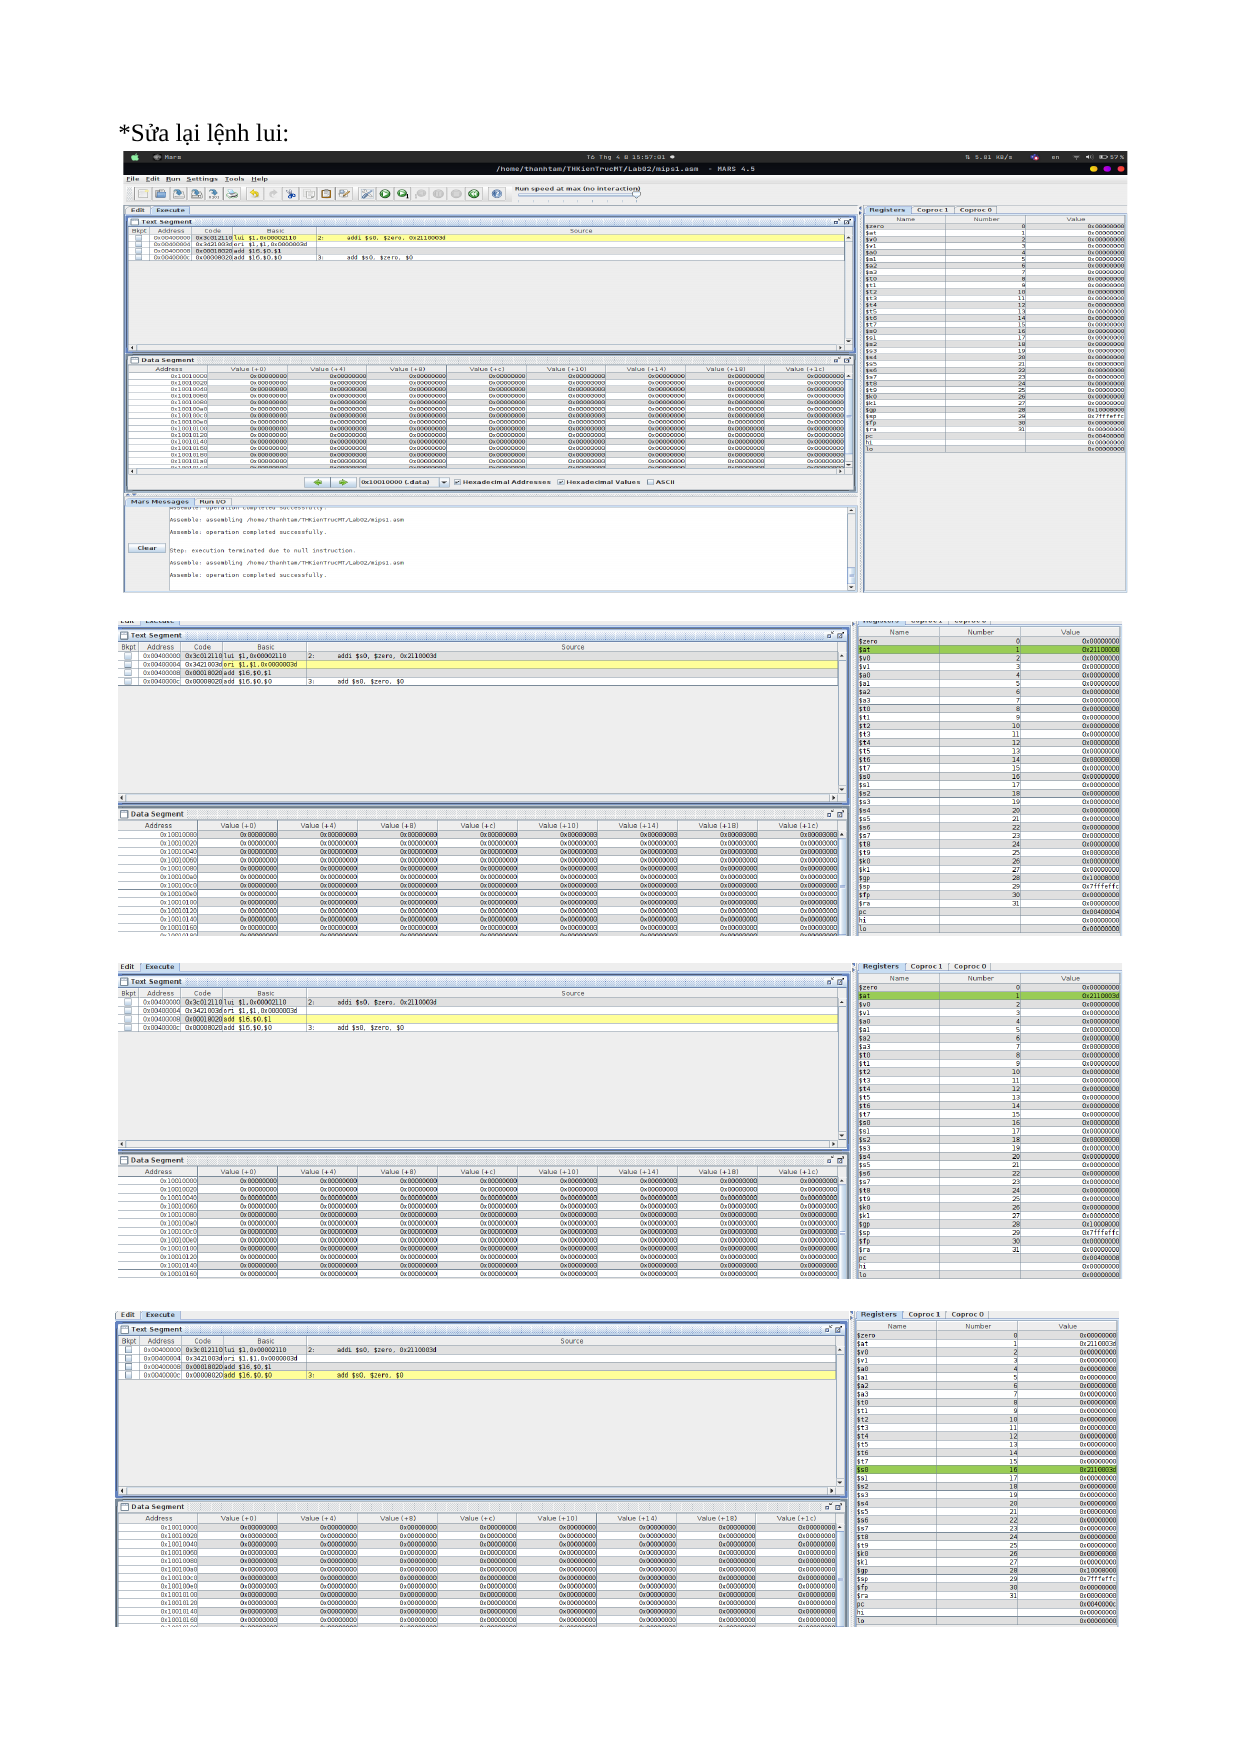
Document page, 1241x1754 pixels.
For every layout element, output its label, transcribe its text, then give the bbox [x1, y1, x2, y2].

picture [123, 151, 1128, 593]
picture [115, 1311, 1119, 1627]
text *Sửa lại lệnh lui: [118, 118, 1122, 147]
picture [118, 621, 1123, 936]
picture [118, 963, 1123, 1279]
